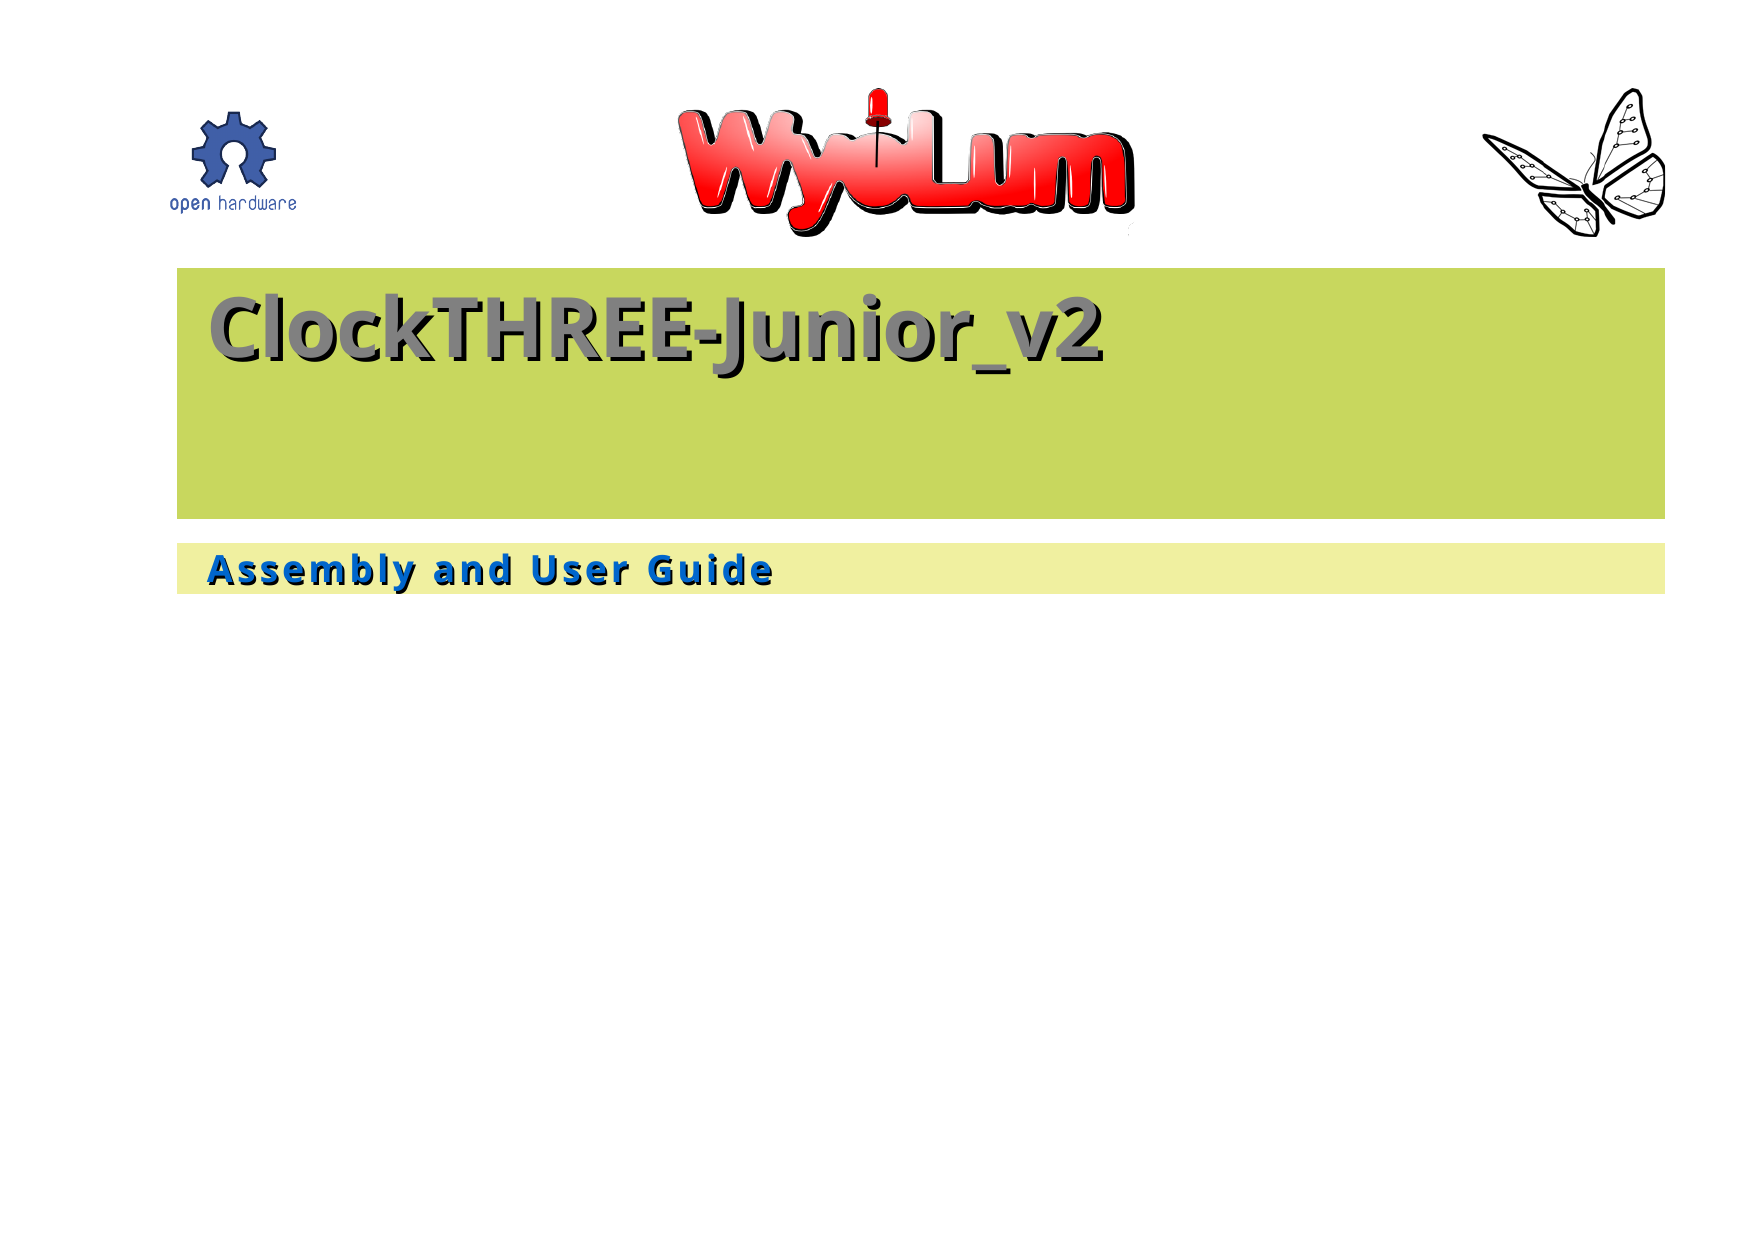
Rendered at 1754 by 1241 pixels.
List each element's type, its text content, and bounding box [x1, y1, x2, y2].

table_header [1458, 89, 1665, 244]
table_header [531, 89, 1281, 244]
subtitle Assembly and User Guide [177, 543, 1665, 594]
table_header [354, 89, 531, 244]
picture [147, 88, 319, 237]
picture [1482, 88, 1666, 237]
table_header [148, 89, 354, 244]
table_header [1281, 89, 1458, 244]
title ClockTHREE-Junior_v2 [177, 268, 1665, 382]
picture [677, 88, 1135, 237]
